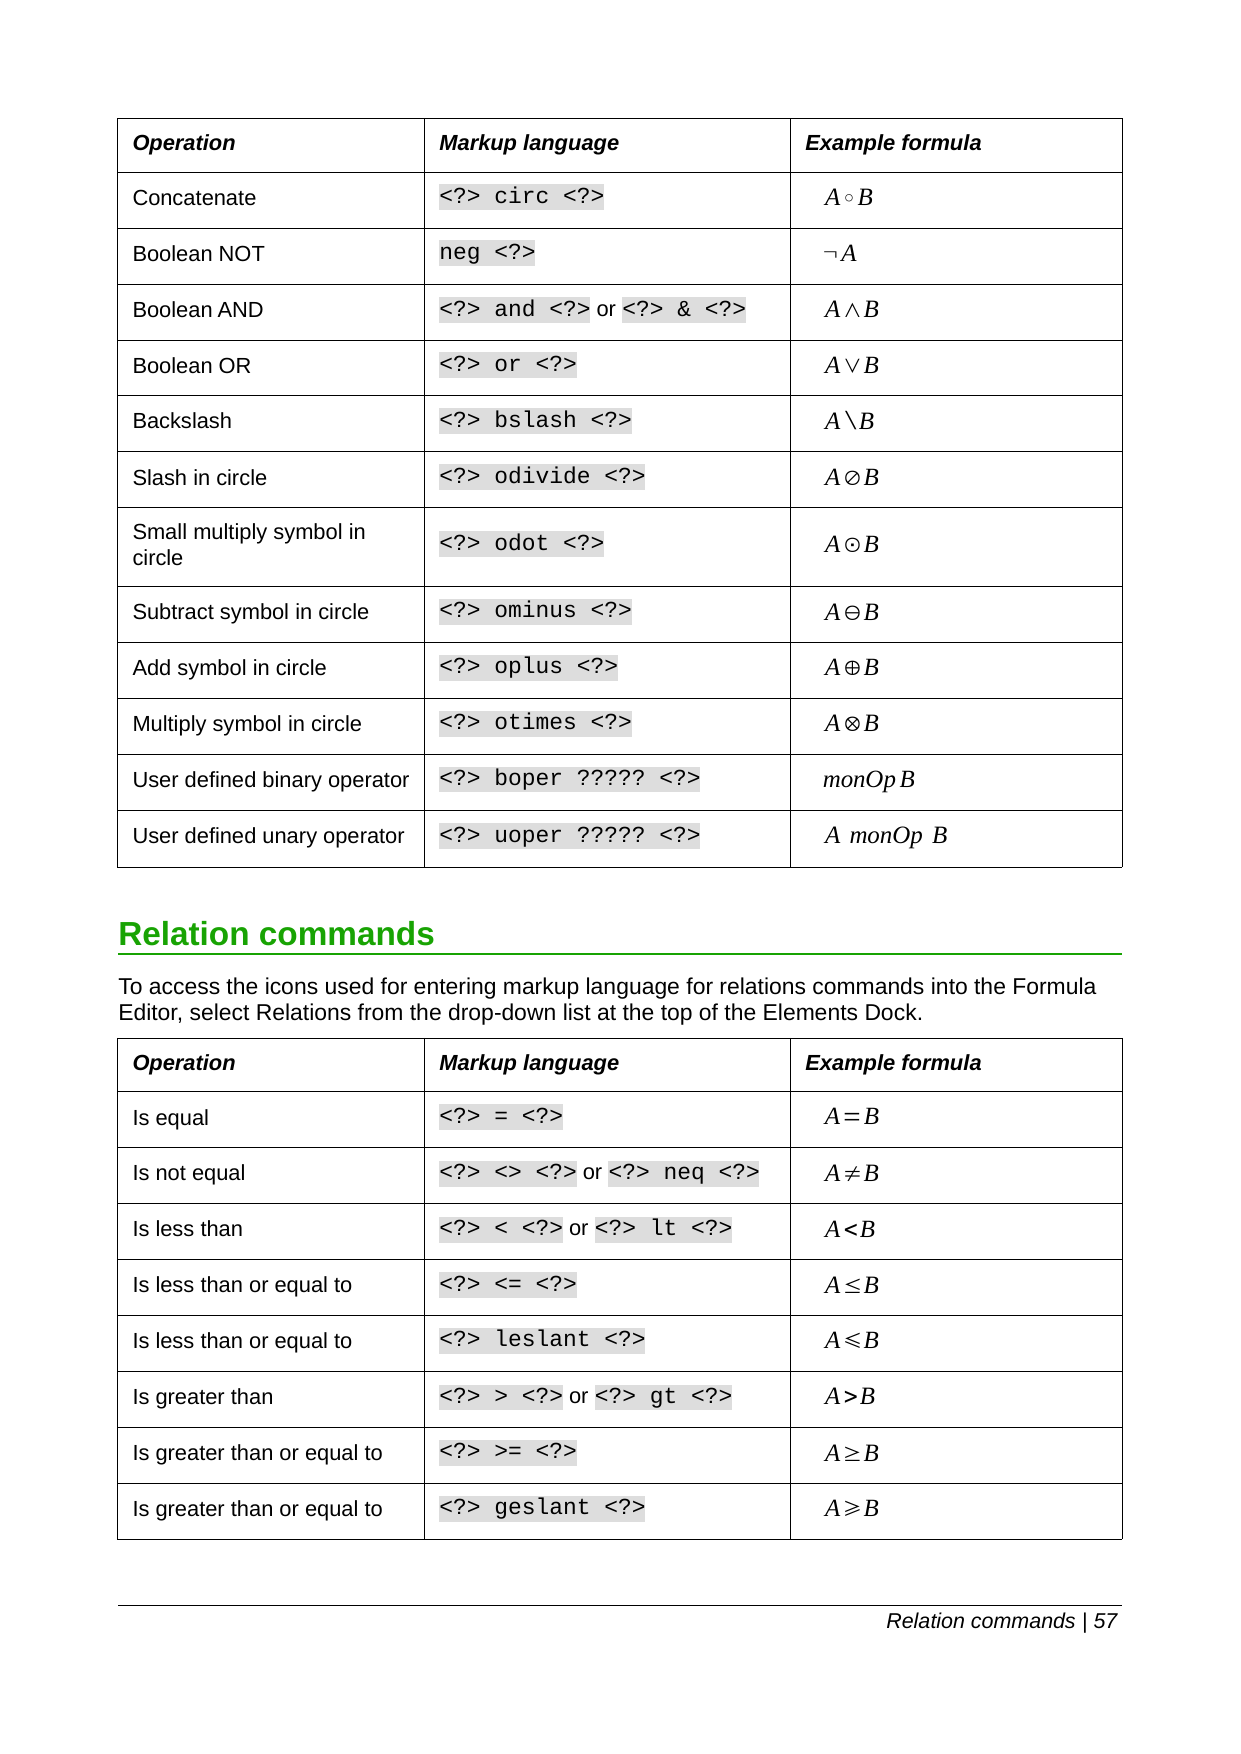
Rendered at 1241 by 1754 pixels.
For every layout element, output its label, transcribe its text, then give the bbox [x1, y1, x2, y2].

table_cell [791, 1204, 1122, 1259]
subtitle Relation commands [118, 914, 1122, 953]
table_cell <?> >= <?> [425, 1428, 790, 1483]
table_header Operation [118, 119, 424, 172]
table_cell [791, 811, 1122, 867]
table_cell Is less than or equal to [118, 1260, 424, 1315]
table_cell User defined binary operator [118, 755, 424, 810]
table_cell Backslash [118, 396, 424, 451]
table_cell <?> <> <?> or <?> neq <?> [425, 1148, 790, 1203]
table_cell <?> circ <?> [425, 173, 790, 228]
table_cell [791, 1092, 1122, 1147]
table_cell <?> oplus <?> [425, 643, 790, 698]
table_cell [791, 285, 1122, 339]
table_header Markup language [425, 119, 790, 172]
table_cell <?> otimes <?> [425, 699, 790, 754]
table_cell Boolean OR [118, 341, 424, 395]
table_cell Small multiply symbol in circle [118, 508, 424, 586]
table_cell Is not equal [118, 1148, 424, 1203]
table_cell Concatenate [118, 173, 424, 228]
table_cell Is greater than or equal to [118, 1428, 424, 1483]
table_cell <?> and <?> or <?> & <?> [425, 285, 790, 339]
table_header Example formula [791, 1039, 1122, 1091]
table_cell <?> leslant <?> [425, 1316, 790, 1371]
table_cell <?> odivide <?> [425, 452, 790, 507]
table_cell [791, 1428, 1122, 1483]
table_cell neg <?> [425, 229, 790, 283]
table_cell Is greater than [118, 1372, 424, 1427]
table_cell [791, 1316, 1122, 1371]
table_cell <?> uoper ????? <?> [425, 811, 790, 867]
table_header Example formula [791, 119, 1122, 172]
table_cell [791, 1148, 1122, 1203]
table_cell Boolean AND [118, 285, 424, 339]
table_cell Is less than [118, 1204, 424, 1259]
table_cell [791, 643, 1122, 698]
table_cell [791, 1372, 1122, 1427]
table_cell <?> bslash <?> [425, 396, 790, 451]
table_cell <?> odot <?> [425, 508, 790, 586]
table_cell <?> <= <?> [425, 1260, 790, 1315]
table_header Operation [118, 1039, 424, 1091]
table_cell Multiply symbol in circle [118, 699, 424, 754]
table_cell <?> > <?> or <?> gt <?> [425, 1372, 790, 1427]
table_header Markup language [425, 1039, 790, 1091]
table_cell [791, 755, 1122, 810]
table_cell User defined unary operator [118, 811, 424, 867]
table_cell [791, 587, 1122, 642]
table_cell [791, 508, 1122, 586]
table_cell Boolean NOT [118, 229, 424, 283]
table_cell <?> or <?> [425, 341, 790, 395]
table_cell [791, 452, 1122, 507]
table_cell <?> ominus <?> [425, 587, 790, 642]
text To access the icons used for entering markup language for relations commands into the Formula Editor, select Relations from the drop-down list at the top of the Elements Dock. [118, 973, 1122, 1025]
table_cell Slash in circle [118, 452, 424, 507]
table_cell <?> geslant <?> [425, 1484, 790, 1539]
table_cell [791, 173, 1122, 228]
table_cell Is equal [118, 1092, 424, 1147]
table_cell Add symbol in circle [118, 643, 424, 698]
table_cell [791, 229, 1122, 283]
table_cell Is greater than or equal to [118, 1484, 424, 1539]
table_cell <?> = <?> [425, 1092, 790, 1147]
table_cell [791, 1484, 1122, 1539]
table_cell [791, 341, 1122, 395]
table_cell [791, 699, 1122, 754]
table_cell [791, 1260, 1122, 1315]
table_cell [791, 396, 1122, 451]
table_cell <?> boper ????? <?> [425, 755, 790, 810]
table_cell <?> < <?> or <?> lt <?> [425, 1204, 790, 1259]
table_cell Subtract symbol in circle [118, 587, 424, 642]
table_cell Is less than or equal to [118, 1316, 424, 1371]
